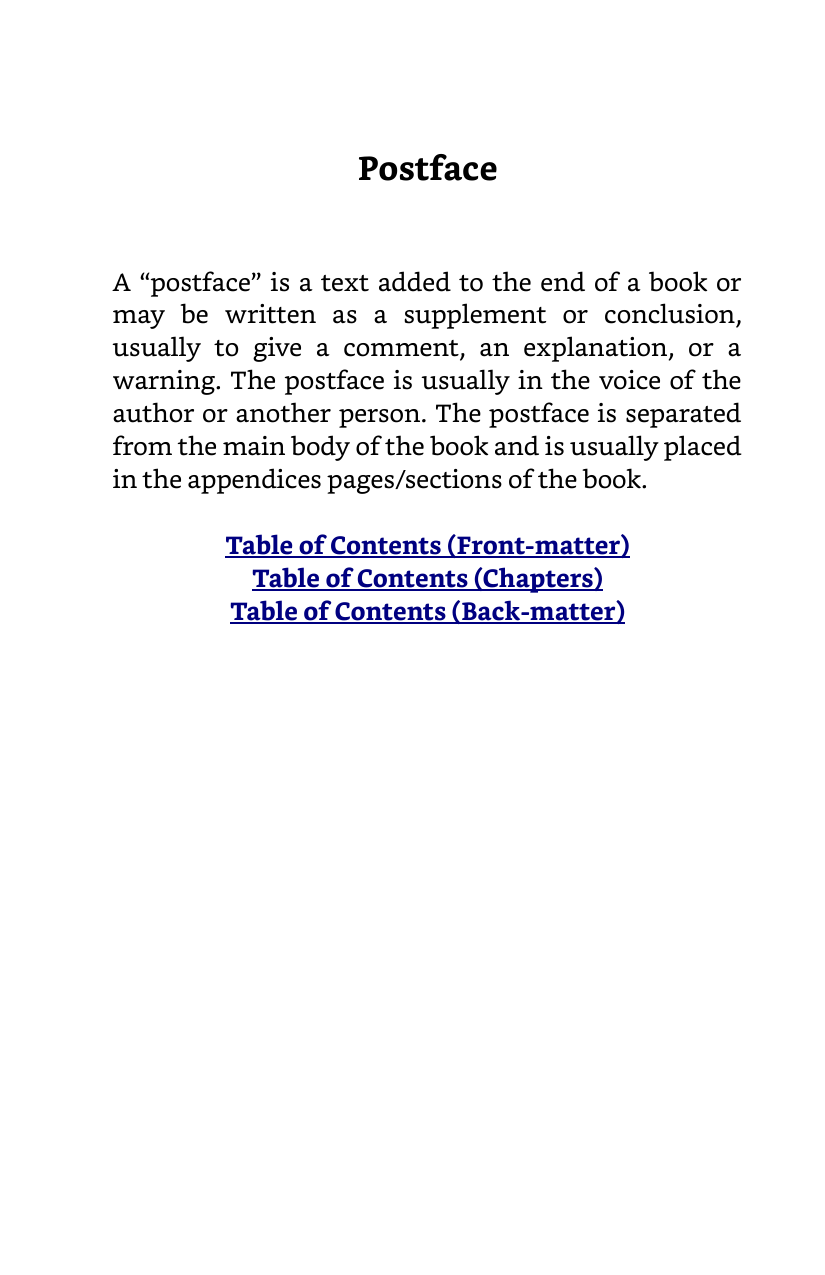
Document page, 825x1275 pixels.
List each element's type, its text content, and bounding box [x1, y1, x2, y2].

text Table of Contents (Front-matter) [112, 528, 742, 561]
subtitle Postface [112, 146, 742, 189]
text Table of Contents (Chapters) [112, 561, 742, 594]
text Table of Contents (Back-matter) [112, 594, 742, 627]
text A “postface” is a text added to the end of a book or may be written as a supplement or conclusion, usually to give a comment, an explanation, or a warning. The postface is usually in the voice of the author or another person. The postface is separated from the main body of the book and is usually placed in the appendices pages/sections of the book. [112, 264, 742, 495]
